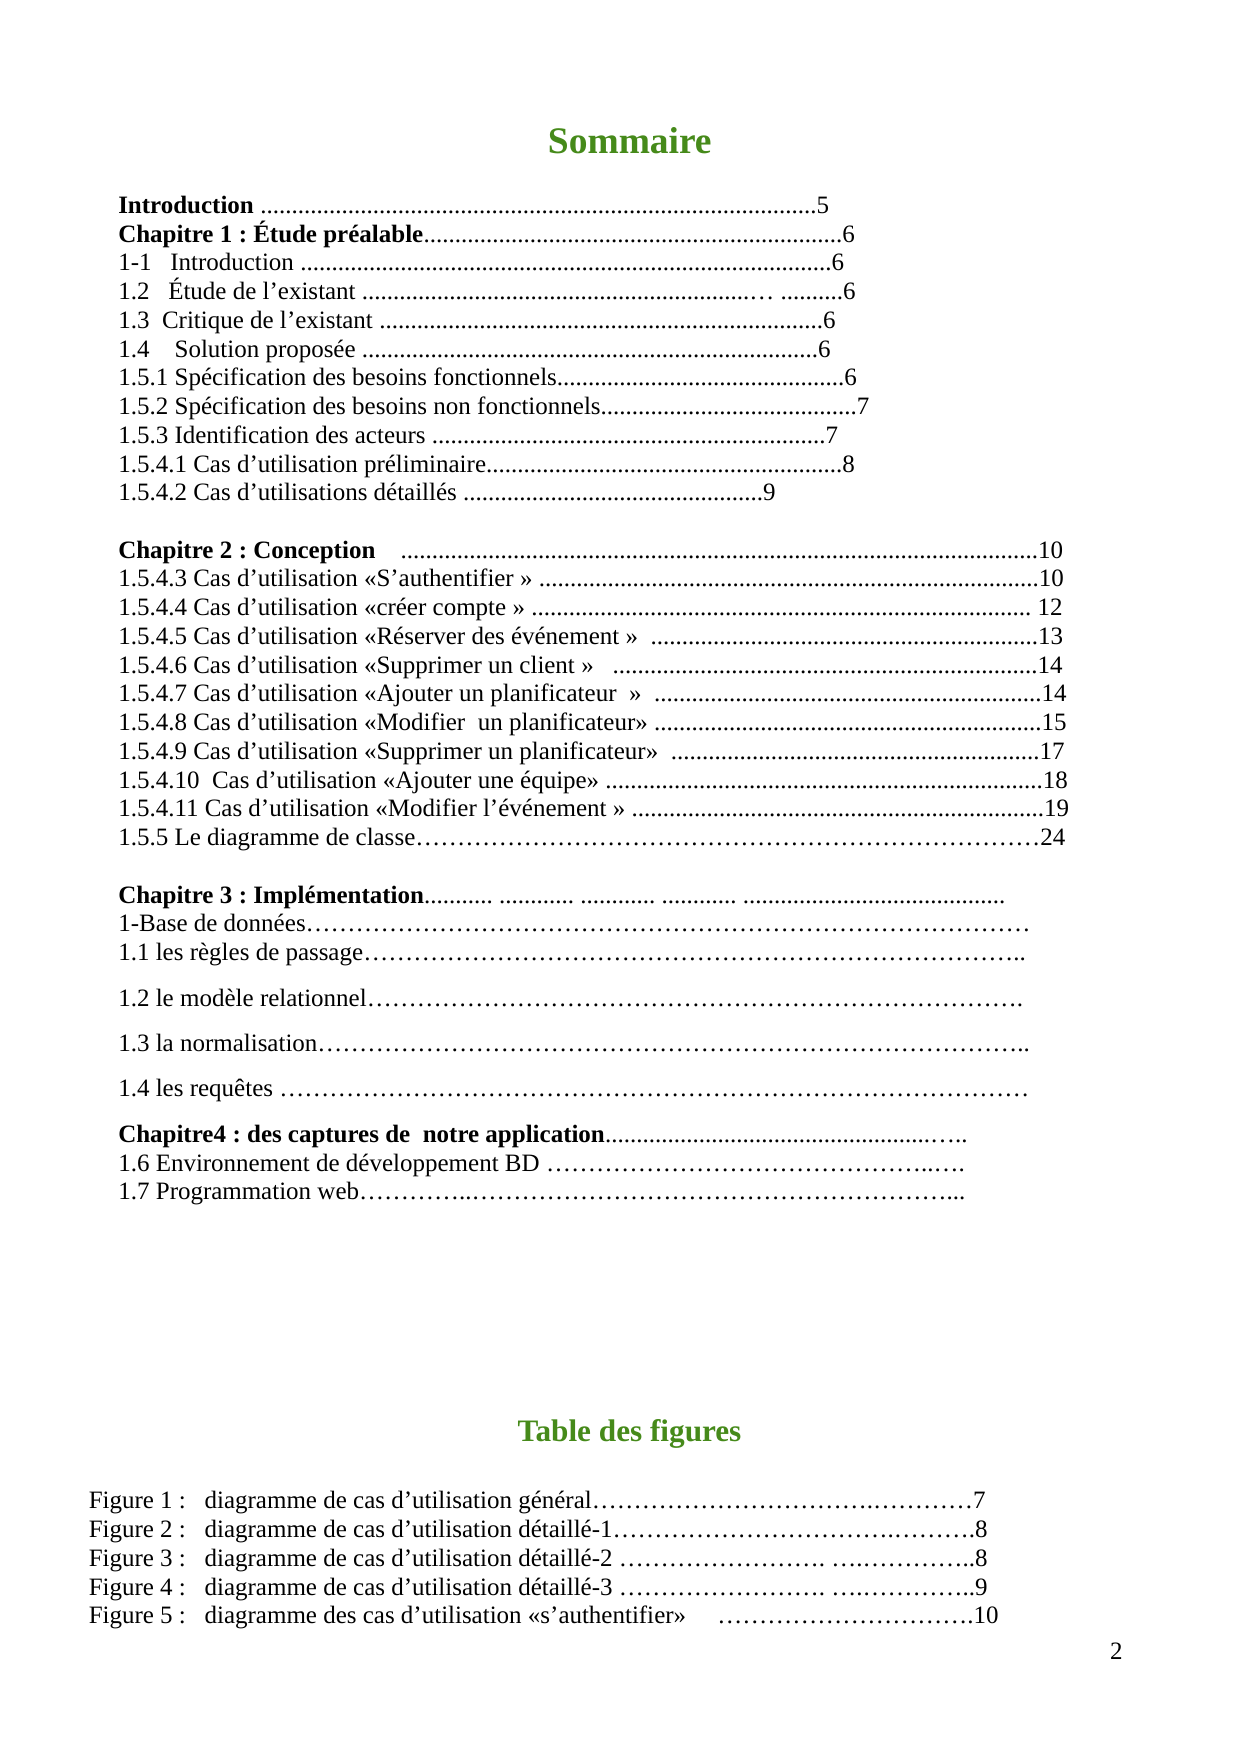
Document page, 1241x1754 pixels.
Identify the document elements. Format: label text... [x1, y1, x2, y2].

text Figure 1 : diagramme de cas d’utilisation général…………………………….…………7 [88, 1485, 1078, 1514]
text 1.5.3 Identification des acteurs ...............................................................7 [118, 420, 1122, 449]
text 1.5.4.4 Cas d’utilisation «créer compte » ................................................................................ 12 [118, 592, 1122, 621]
text 1.5.4.9 Cas d’utilisation «Supprimer un planificateur» ...........................................................17 [118, 736, 1122, 765]
text Chapitre 3 : Implémentation........... ............ ............ ............ .......................................... [118, 880, 1122, 908]
text 1.6 Environnement de développement BD ………………………………………..…. [118, 1148, 1122, 1176]
text Sommaire [118, 118, 1122, 161]
text 1.5.4.3 Cas d’utilisation «S’authentifier » ................................................................................10 [118, 563, 1122, 592]
text Figure 5 : diagramme des cas d’utilisation «s’authentifier» ………………………….10 [88, 1600, 1078, 1629]
text Chapitre 2 : Conception ......................................................................................................10 [118, 535, 1122, 563]
text Figure 4 : diagramme de cas d’utilisation détaillé-3 ……………………. ….…………..9 [88, 1572, 1078, 1600]
text Figure 3 : diagramme de cas d’utilisation détaillé-2 ……………………. ….…………..8 [88, 1543, 1078, 1572]
list les requêtes ……………………………………………………………………………… [118, 1073, 1122, 1102]
text 1.7 Programmation web…………..…………………………………………………... [118, 1176, 1122, 1205]
text Table des figures [118, 1406, 1122, 1449]
text 1.5.4.6 Cas d’utilisation «Supprimer un client » ....................................................................14 [118, 650, 1122, 678]
text 1-1 Introduction .....................................................................................6 [118, 247, 1122, 276]
text 1.5.4.1 Cas d’utilisation préliminaire.........................................................8 [118, 449, 1122, 477]
text Figure 2 : diagramme de cas d’utilisation détaillé-1…………………………….……….8 [88, 1514, 1078, 1543]
text Introduction .........................................................................................5 [118, 190, 1122, 219]
text 1.3 Critique de l’existant .......................................................................6 [118, 305, 1122, 334]
text 1.5.4.7 Cas d’utilisation «Ajouter un planificateur » ..............................................................14 [118, 678, 1122, 707]
text Chapitre 1 : Étude préalable...................................................................6 [118, 219, 1122, 247]
text 1.5.4.10 Cas d’utilisation «Ajouter une équipe» ......................................................................18 [118, 765, 1122, 793]
list les règles de passage…………………………………………………………………….. [118, 937, 1122, 966]
text 1-Base de données…………………………………………………………………………… [118, 908, 1122, 937]
list la normalisation………………………………………………………………………….. [118, 1028, 1122, 1057]
text 1.5.4.11 Cas d’utilisation «Modifier l’événement » ..................................................................19 [118, 793, 1122, 822]
text 1.5.2 Spécification des besoins non fonctionnels.........................................7 [118, 391, 1122, 420]
text 1.4 Solution proposée .........................................................................6 [118, 334, 1122, 362]
text 1.5.4.8 Cas d’utilisation «Modifier un planificateur» ..............................................................15 [118, 707, 1122, 736]
text 1.2 Étude de l’existant ..............................................................… ..........6 [118, 276, 1122, 305]
list le modèle relationnel……………………………………………………………………. [118, 983, 1122, 1011]
text 1.5.5 Le diagramme de classe…………………………………………………………………24 [118, 822, 1122, 851]
text 1.5.4.5 Cas d’utilisation «Réserver des événement » ..............................................................13 [118, 621, 1122, 650]
text 1.5.4.2 Cas d’utilisations détaillés ................................................9 [118, 477, 1122, 506]
text 1.5.1 Spécification des besoins fonctionnels..............................................6 [118, 362, 1122, 391]
text Chapitre4 : des captures de notre application....................................................….. [118, 1119, 1122, 1148]
